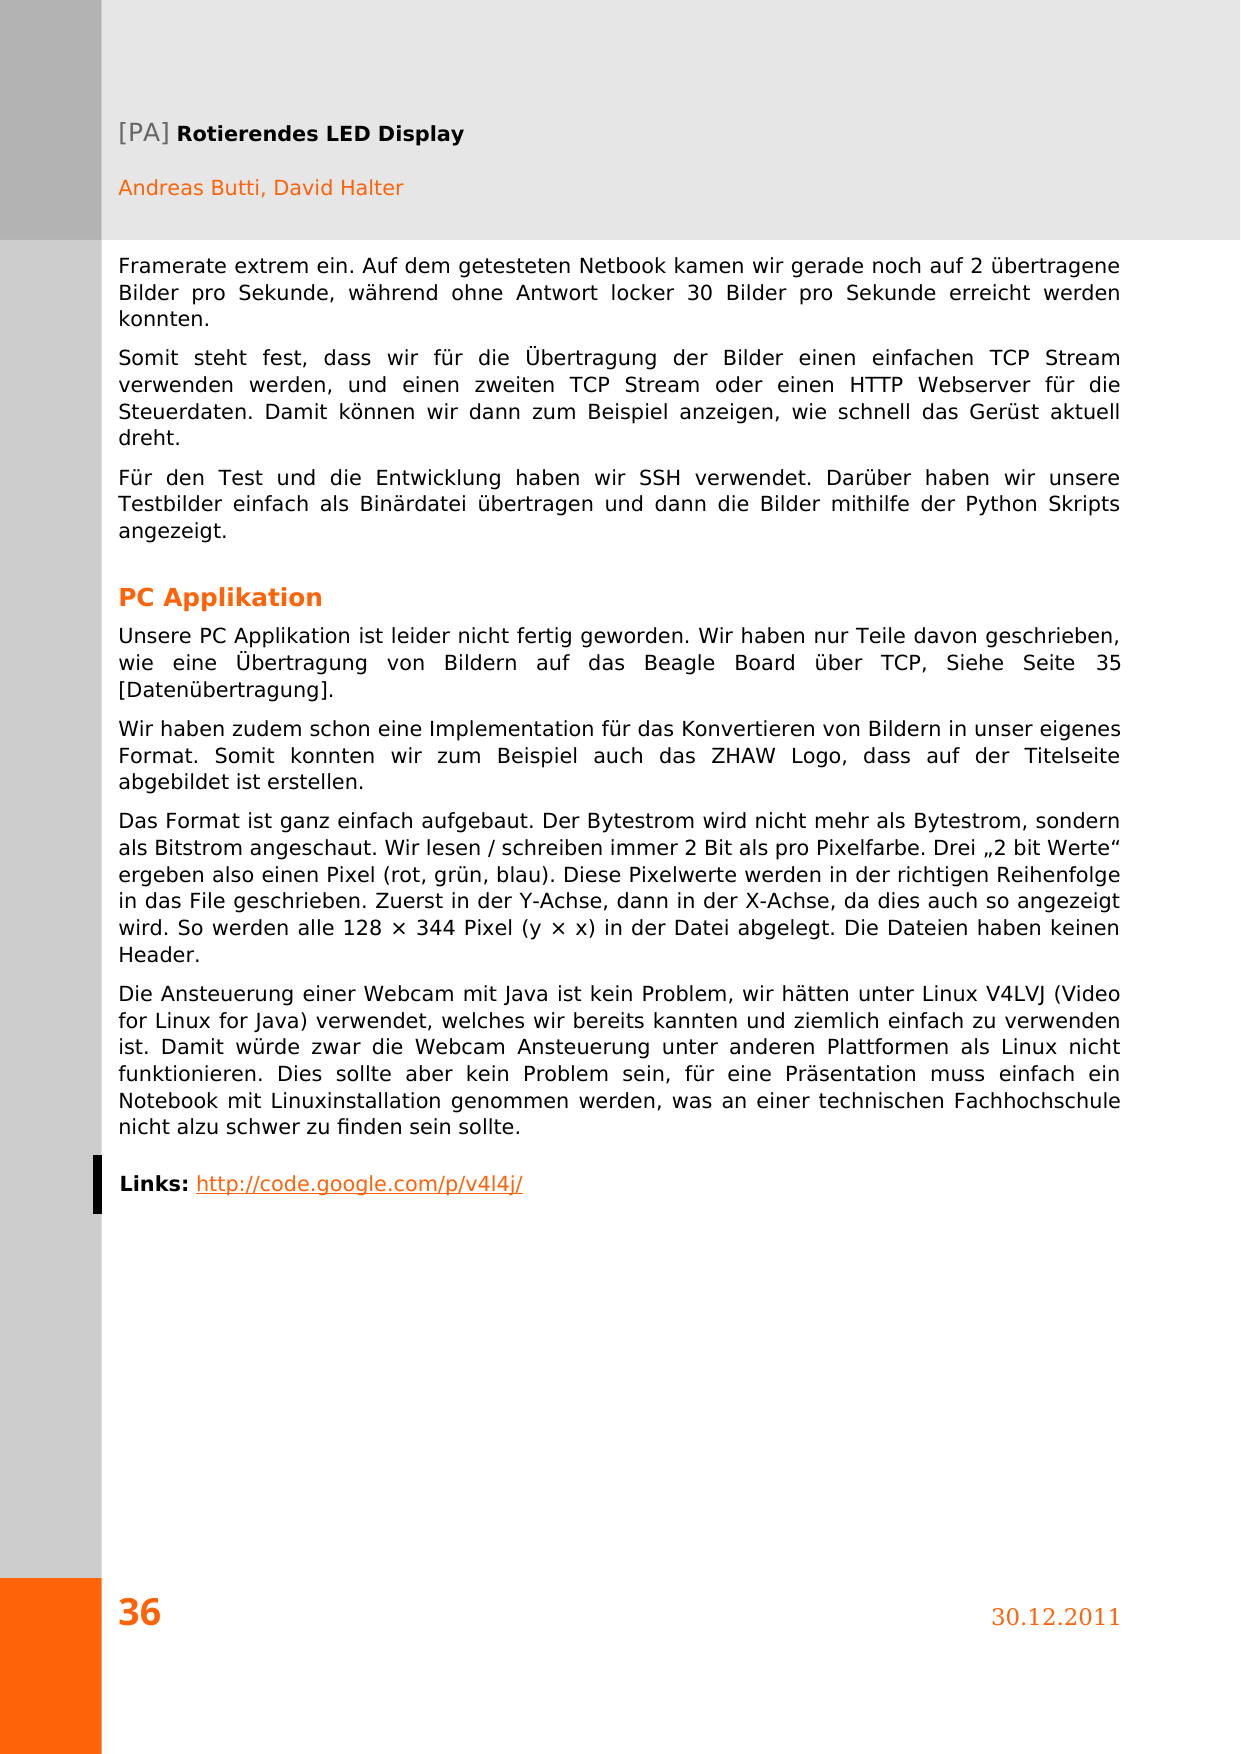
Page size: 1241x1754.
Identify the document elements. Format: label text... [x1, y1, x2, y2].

text Für den Test und die Entwicklung haben wir SSH verwendet. Darüber haben wir unsere Testbilder einfach als Binärdatei übertragen und dann die Bilder mithilfe der Python Skripts angezeigt. [118, 466, 1122, 543]
text Die Ansteuerung einer Webcam mit Java ist kein Problem, wir hätten unter Linux V4LVJ (Video for Linux for Java) verwendet, welches wir bereits kannten und ziemlich einfach zu verwenden ist. Damit würde zwar die Webcam Ansteuerung unter anderen Plattformen als Linux nicht funktionieren. Dies sollte aber kein Problem sein, für eine Präsentation muss einfach ein Notebook mit Linuxinstallation genommen werden, was an einer technischen Fachhochschule nicht alzu schwer zu finden sein sollte. [118, 982, 1122, 1139]
text Framerate extrem ein. Auf dem getesteten Netbook kamen wir gerade noch auf 2 übertragene Bilder pro Sekunde, während ohne Antwort locker 30 Bilder pro Sekunde erreicht werden konnten. [118, 254, 1122, 332]
text Wir haben zudem schon eine Implementation für das Konvertieren von Bildern in unser eigenes Format. Somit konnten wir zum Beispiel auch das ZHAW Logo, dass auf der Titelseite abgebildet ist erstellen. [118, 717, 1122, 794]
text Links: http://code.google.com/p/v4l4j/ [102, 1154, 1122, 1214]
text Das Format ist ganz einfach aufgebaut. Der Bytestrom wird nicht mehr als Bytestrom, sondern als Bitstrom angeschaut. Wir lesen / schreiben immer 2 Bit als pro Pixelfarbe. Drei „2 bit Werte“ ergeben also einen Pixel (rot, grün, blau). Diese Pixelwerte werden in der richtigen Reihenfolge in das File geschrieben. Zuerst in der Y-Achse, dann in der X-Achse, da dies auch so angezeigt wird. So werden alle 128 × 344 Pixel (y × x) in der Datei abgelegt. Die Dateien haben keinen Header. [118, 809, 1122, 967]
text Somit steht fest, dass wir für die Übertragung der Bilder einen einfachen TCP Stream verwenden werden, und einen zweiten TCP Stream oder einen HTTP Webserver für die Steuerdaten. Damit können wir dann zum Beispiel anzeigen, wie schnell das Gerüst aktuell dreht. [118, 346, 1122, 451]
subtitle PC Applikation [118, 583, 1122, 612]
text Unsere PC Applikation ist leider nicht fertig geworden. Wir haben nur Teile davon geschrieben, wie eine Übertragung von Bildern auf das Beagle Board über TCP, Siehe Seite 33 [Datenübertragung]. [118, 624, 1122, 702]
